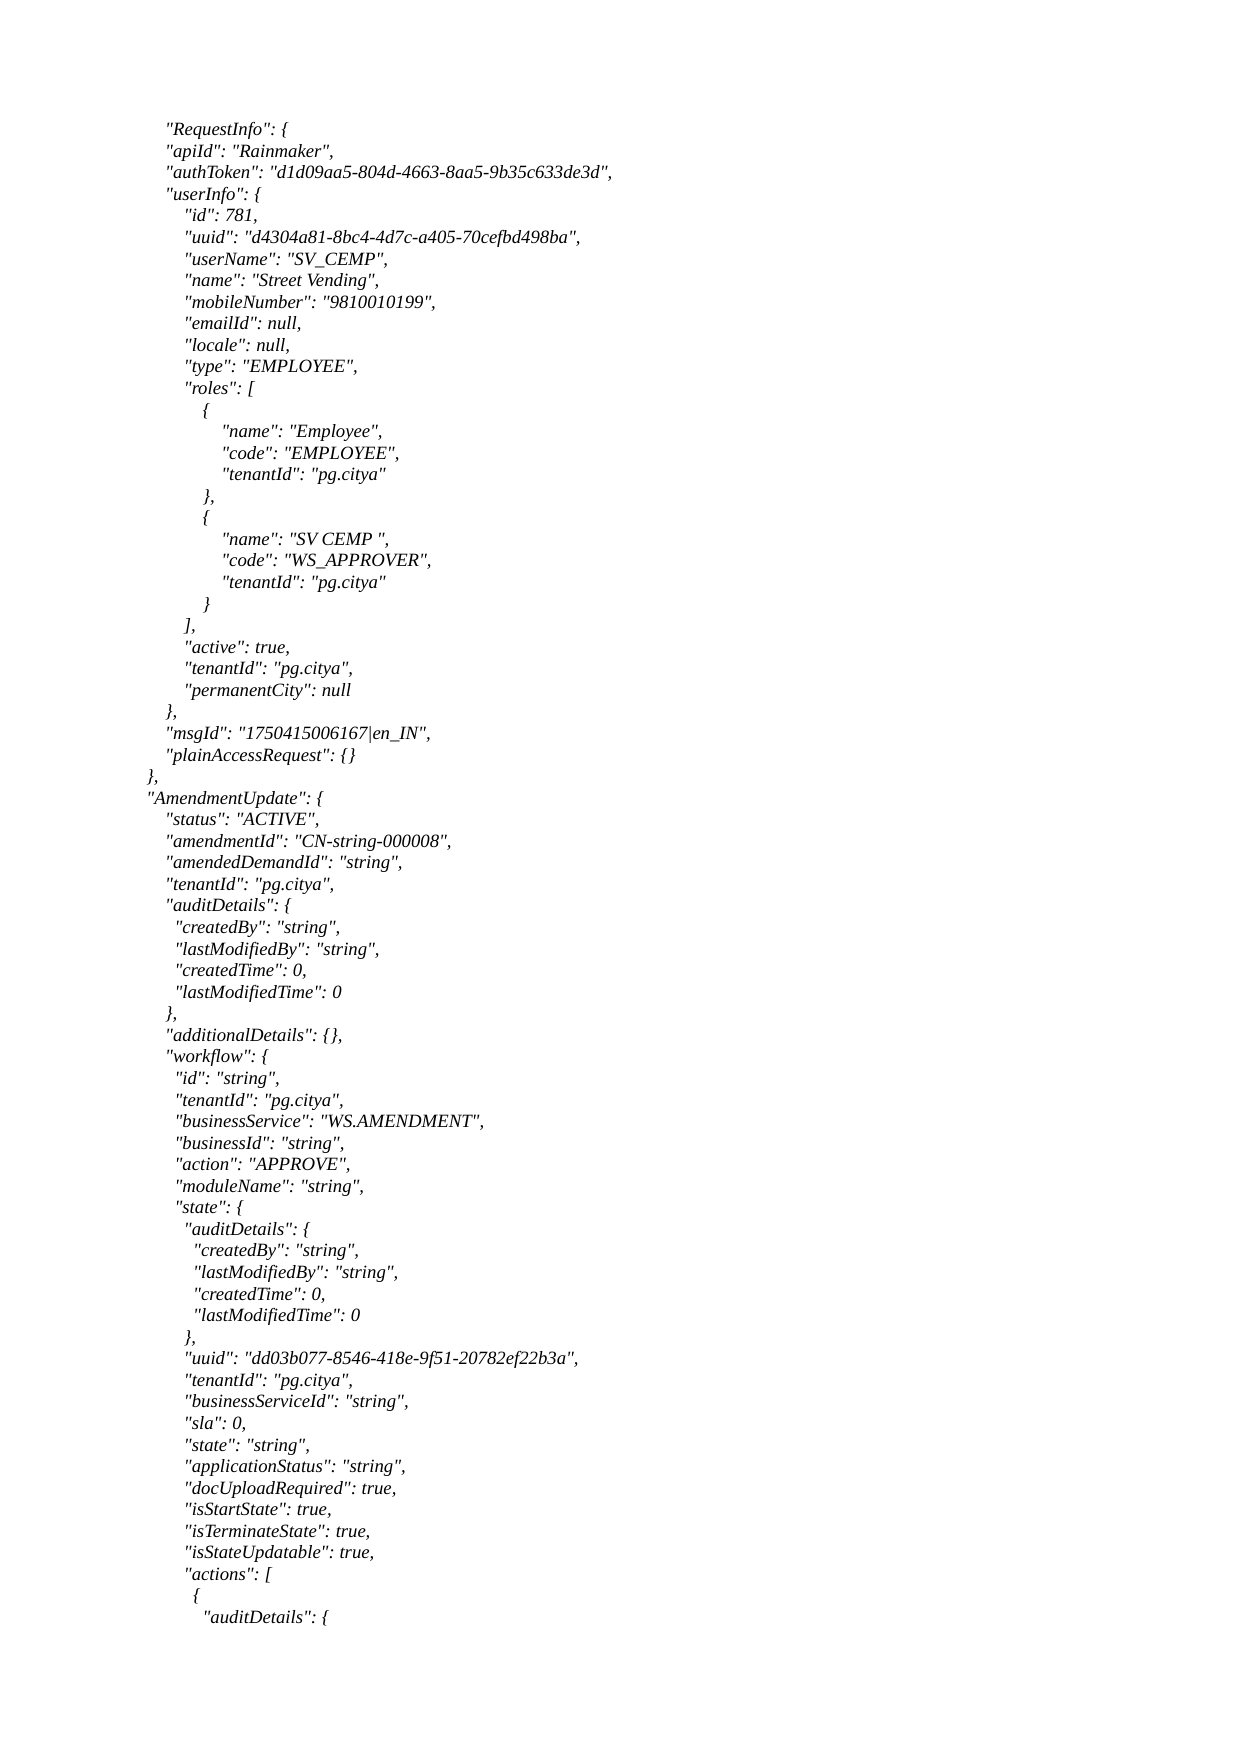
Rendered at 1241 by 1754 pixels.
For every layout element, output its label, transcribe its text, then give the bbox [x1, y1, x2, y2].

text "amendedDemandId": "string", [146, 851, 1122, 873]
text "auditDetails": { [146, 1606, 1122, 1627]
text "amendmentId": "CN-string-000008", [146, 830, 1122, 851]
text "mobileNumber": "9810010199", [146, 291, 1122, 312]
text "type": "EMPLOYEE", [146, 355, 1122, 377]
text "lastModifiedBy": "string", [146, 1261, 1122, 1282]
text "additionalDetails": {}, [146, 1024, 1122, 1045]
text "roles": [ [146, 377, 1122, 398]
text "tenantId": "pg.citya", [146, 1088, 1122, 1110]
text "name": "SV CEMP ", [146, 528, 1122, 549]
text "businessServiceId": "string", [146, 1390, 1122, 1412]
text "lastModifiedTime": 0 [146, 1304, 1122, 1326]
text "isStateUpdatable": true, [146, 1541, 1122, 1563]
text { [146, 506, 1122, 528]
text "name": "Street Vending", [146, 269, 1122, 291]
text "RequestInfo": { [146, 118, 1122, 140]
text "code": "EMPLOYEE", [146, 442, 1122, 463]
text "docUploadRequired": true, [146, 1477, 1122, 1498]
text "name": "Employee", [146, 420, 1122, 442]
text "state": { [146, 1196, 1122, 1218]
text "permanentCity": null [146, 679, 1122, 700]
text "lastModifiedBy": "string", [146, 937, 1122, 959]
text "applicationStatus": "string", [146, 1455, 1122, 1477]
text }, [146, 1002, 1122, 1024]
text "tenantId": "pg.citya", [146, 1369, 1122, 1390]
text "moduleName": "string", [146, 1175, 1122, 1196]
text "workflow": { [146, 1045, 1122, 1067]
text }, [146, 700, 1122, 722]
text "authToken": "d1d09aa5-804d-4663-8aa5-9b35c633de3d", [146, 161, 1122, 183]
text "createdBy": "string", [146, 916, 1122, 937]
text "uuid": "dd03b077-8546-418e-9f51-20782ef22b3a", [146, 1347, 1122, 1369]
text "code": "WS_APPROVER", [146, 549, 1122, 571]
text "apiId": "Rainmaker", [146, 140, 1122, 161]
text "sla": 0, [146, 1412, 1122, 1433]
text "tenantId": "pg.citya" [146, 571, 1122, 592]
text "isTerminateState": true, [146, 1520, 1122, 1541]
text "createdBy": "string", [146, 1239, 1122, 1261]
text "auditDetails": { [146, 1218, 1122, 1239]
text "isStartState": true, [146, 1498, 1122, 1520]
text "createdTime": 0, [146, 1282, 1122, 1304]
text "createdTime": 0, [146, 959, 1122, 981]
text ], [146, 614, 1122, 636]
text "tenantId": "pg.citya", [146, 873, 1122, 894]
text }, [146, 765, 1122, 787]
text "msgId": "1750415006167|en_IN", [146, 722, 1122, 743]
text "id": "string", [146, 1067, 1122, 1088]
text "AmendmentUpdate": { [146, 787, 1122, 808]
text "status": "ACTIVE", [146, 808, 1122, 830]
text "auditDetails": { [146, 894, 1122, 916]
text "businessId": "string", [146, 1132, 1122, 1153]
text "tenantId": "pg.citya" [146, 463, 1122, 485]
text "businessService": "WS.AMENDMENT", [146, 1110, 1122, 1132]
text "lastModifiedTime": 0 [146, 981, 1122, 1002]
text { [146, 398, 1122, 420]
text "id": 781, [146, 204, 1122, 226]
text "uuid": "d4304a81-8bc4-4d7c-a405-70cefbd498ba", [146, 226, 1122, 247]
text "userInfo": { [146, 183, 1122, 204]
text { [146, 1584, 1122, 1606]
text "locale": null, [146, 334, 1122, 355]
text "userName": "SV_CEMP", [146, 247, 1122, 269]
text } [146, 592, 1122, 614]
text "actions": [ [146, 1563, 1122, 1584]
text "tenantId": "pg.citya", [146, 657, 1122, 679]
text "plainAccessRequest": {} [146, 743, 1122, 765]
text "state": "string", [146, 1433, 1122, 1455]
text "active": true, [146, 636, 1122, 657]
text }, [146, 1326, 1122, 1347]
text "action": "APPROVE", [146, 1153, 1122, 1175]
text }, [146, 485, 1122, 506]
text "emailId": null, [146, 312, 1122, 334]
